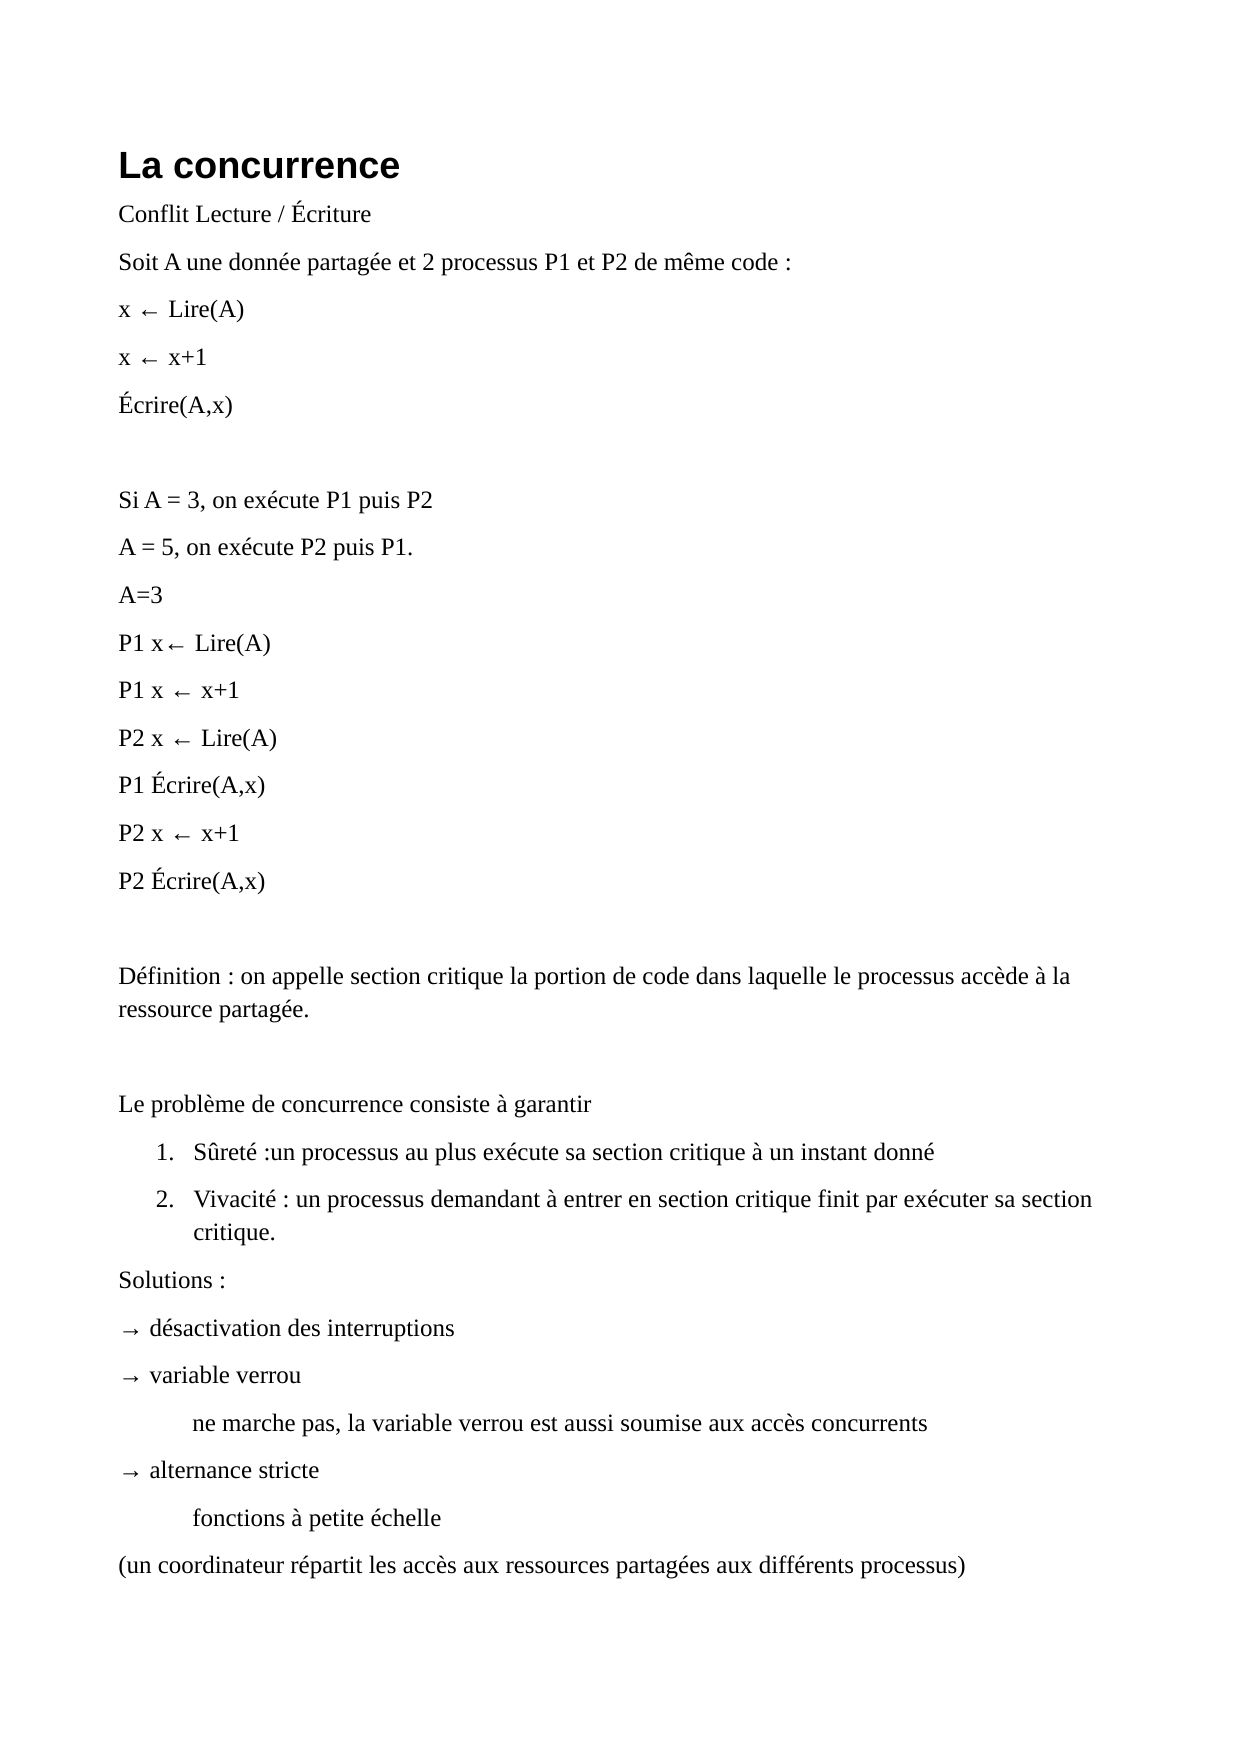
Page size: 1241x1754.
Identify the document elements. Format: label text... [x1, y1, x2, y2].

text A=3 [118, 580, 1122, 609]
text Solutions : [118, 1265, 1122, 1294]
list Sûreté :un processus au plus exécute sa section critique à un instant donné [156, 1137, 1122, 1166]
text P2 x ← x+1 [118, 818, 1122, 847]
text → désactivation des interruptions [118, 1313, 1122, 1341]
text P2 x ← Lire(A) [118, 723, 1122, 752]
list Vivacité : un processus demandant à entrer en section critique finit par exécuter sa section critique. [156, 1184, 1122, 1246]
text A = 5, on exécute P2 puis P1. [118, 532, 1122, 561]
text Définition : on appelle section critique la portion de code dans laquelle le processus accède à la ressource partagée. [118, 961, 1122, 1023]
text P1 x ← x+1 [118, 675, 1122, 704]
text Le problème de concurrence consiste à garantir [118, 1089, 1122, 1118]
text fonctions à petite échelle [118, 1503, 1122, 1532]
text → alternance stricte [118, 1455, 1122, 1484]
text (un coordinateur répartit les accès aux ressources partagées aux différents processus) [118, 1551, 1122, 1579]
text Soit A une donnée partagée et 2 processus P1 et P2 de même code : [118, 247, 1122, 276]
text x ← x+1 [118, 342, 1122, 371]
text Écrire(A,x) [118, 390, 1122, 418]
text Conflit Lecture / Écriture [118, 199, 1122, 228]
text x ← Lire(A) [118, 294, 1122, 323]
text ne marche pas, la variable verrou est aussi soumise aux accès concurrents [118, 1408, 1122, 1437]
text P1 Écrire(A,x) [118, 771, 1122, 799]
subtitle La concurrence [118, 143, 1122, 187]
text → variable verrou [118, 1360, 1122, 1389]
text P2 Écrire(A,x) [118, 866, 1122, 894]
text Si A = 3, on exécute P1 puis P2 [118, 485, 1122, 514]
text P1 x← Lire(A) [118, 628, 1122, 656]
